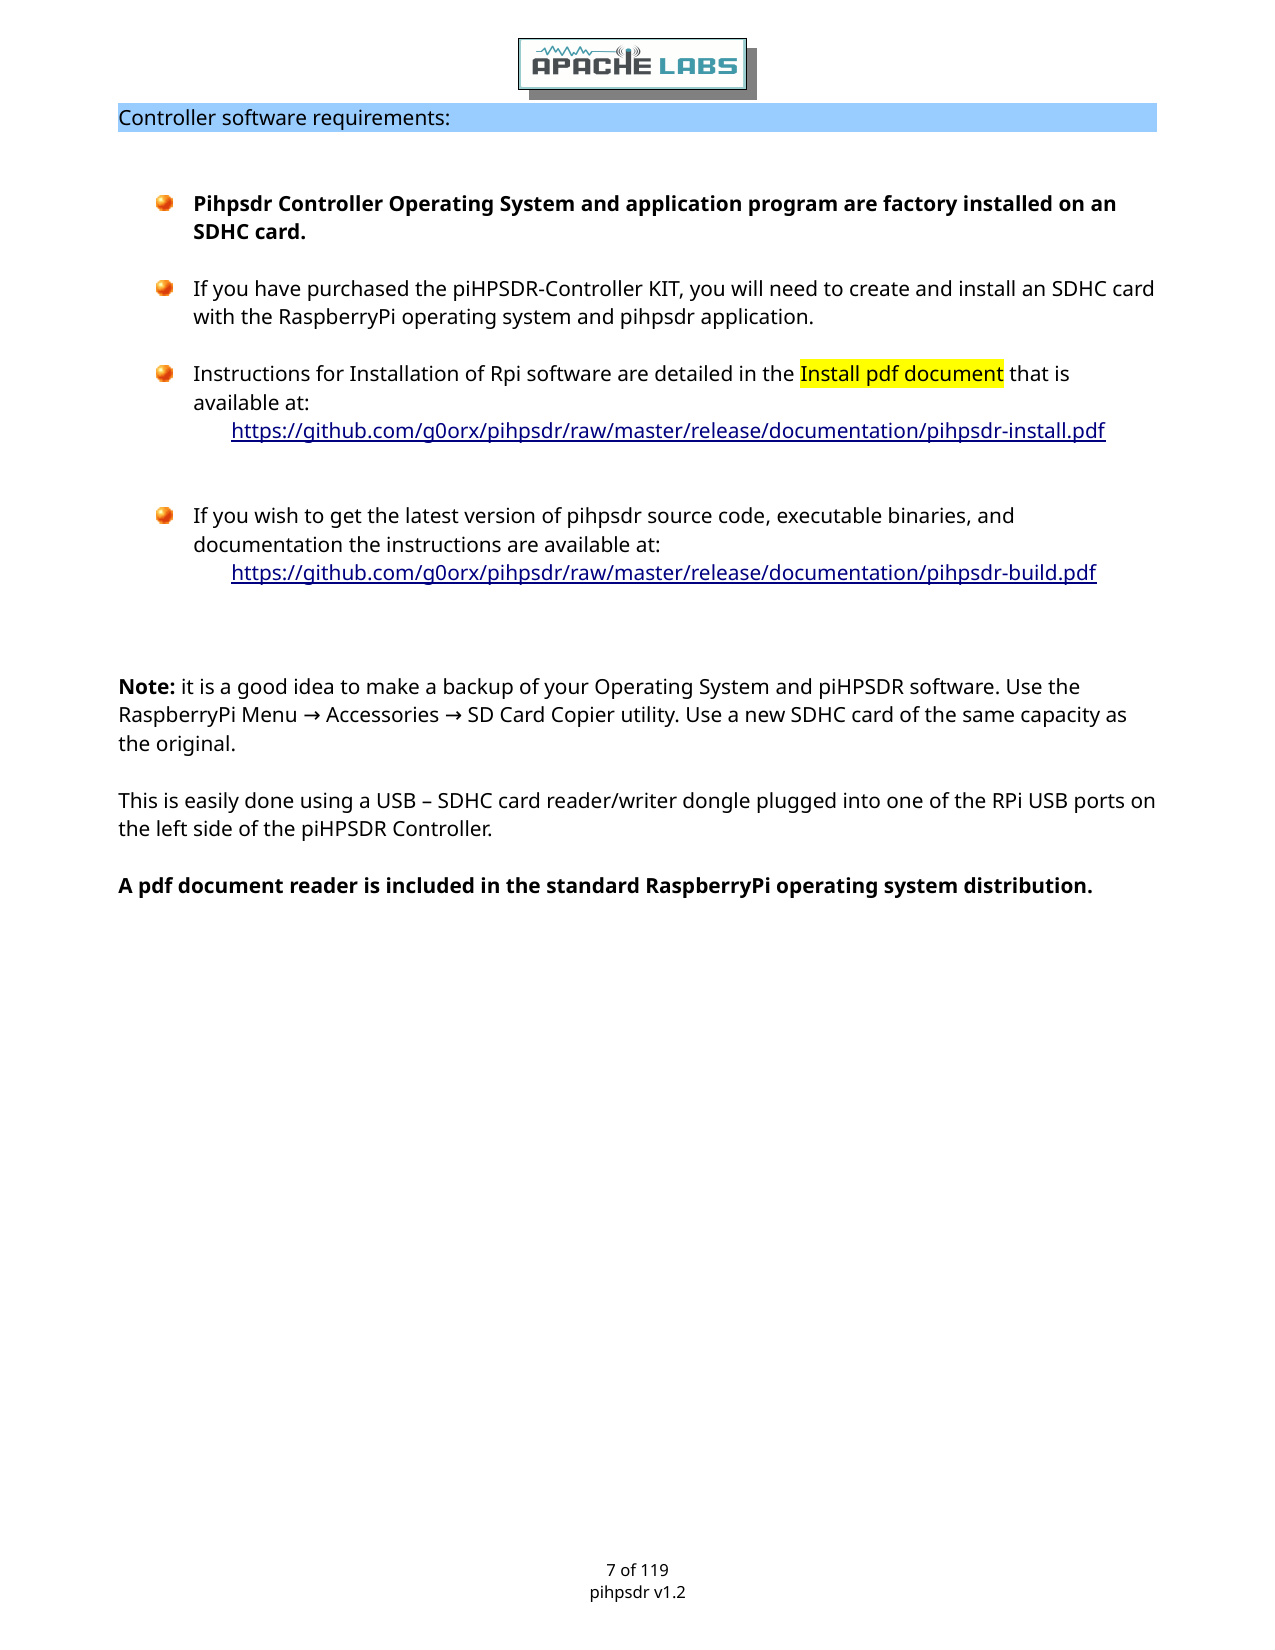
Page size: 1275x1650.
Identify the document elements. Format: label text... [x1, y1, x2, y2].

list https://github.com/g0orx/pihpsdr/raw/master/release/documentation/pihpsdr-build.pdf [156, 558, 1157, 587]
list Pihpsdr Controller Operating System and application program are factory installed on an SDHC card. [156, 189, 1157, 246]
picture [156, 280, 173, 296]
picture [156, 365, 173, 382]
picture [156, 507, 173, 524]
picture [521, 40, 744, 87]
list If you have purchased the piHPSDR-Controller KIT, you will need to create and install an SDHC card with the RaspberryPi operating system and pihpsdr application. [156, 274, 1157, 331]
text A pdf document reader is included in the standard RaspberryPi operating system distribution. [118, 871, 1157, 899]
picture [156, 195, 173, 211]
list If you wish to get the latest version of pihpsdr source code, executable binaries, and documentation the instructions are available at: [156, 501, 1157, 558]
subtitle Controller software requirements: [118, 103, 1157, 132]
text This is easily done using a USB – SDHC card reader/writer dongle plugged into one of the RPi USB ports on the left side of the piHPSDR Controller. [118, 786, 1157, 843]
list https://github.com/g0orx/pihpsdr/raw/master/release/documentation/pihpsdr-install.pdf [156, 416, 1157, 444]
list Instructions for Installation of Rpi software are detailed in the Install pdf document that is available at: [156, 359, 1157, 416]
text Note: it is a good idea to make a backup of your Operating System and piHPSDR software. Use the RaspberryPi Menu → Accessories → SD Card Copier utility. Use a new SDHC card of the same capacity as the original. [118, 672, 1157, 757]
